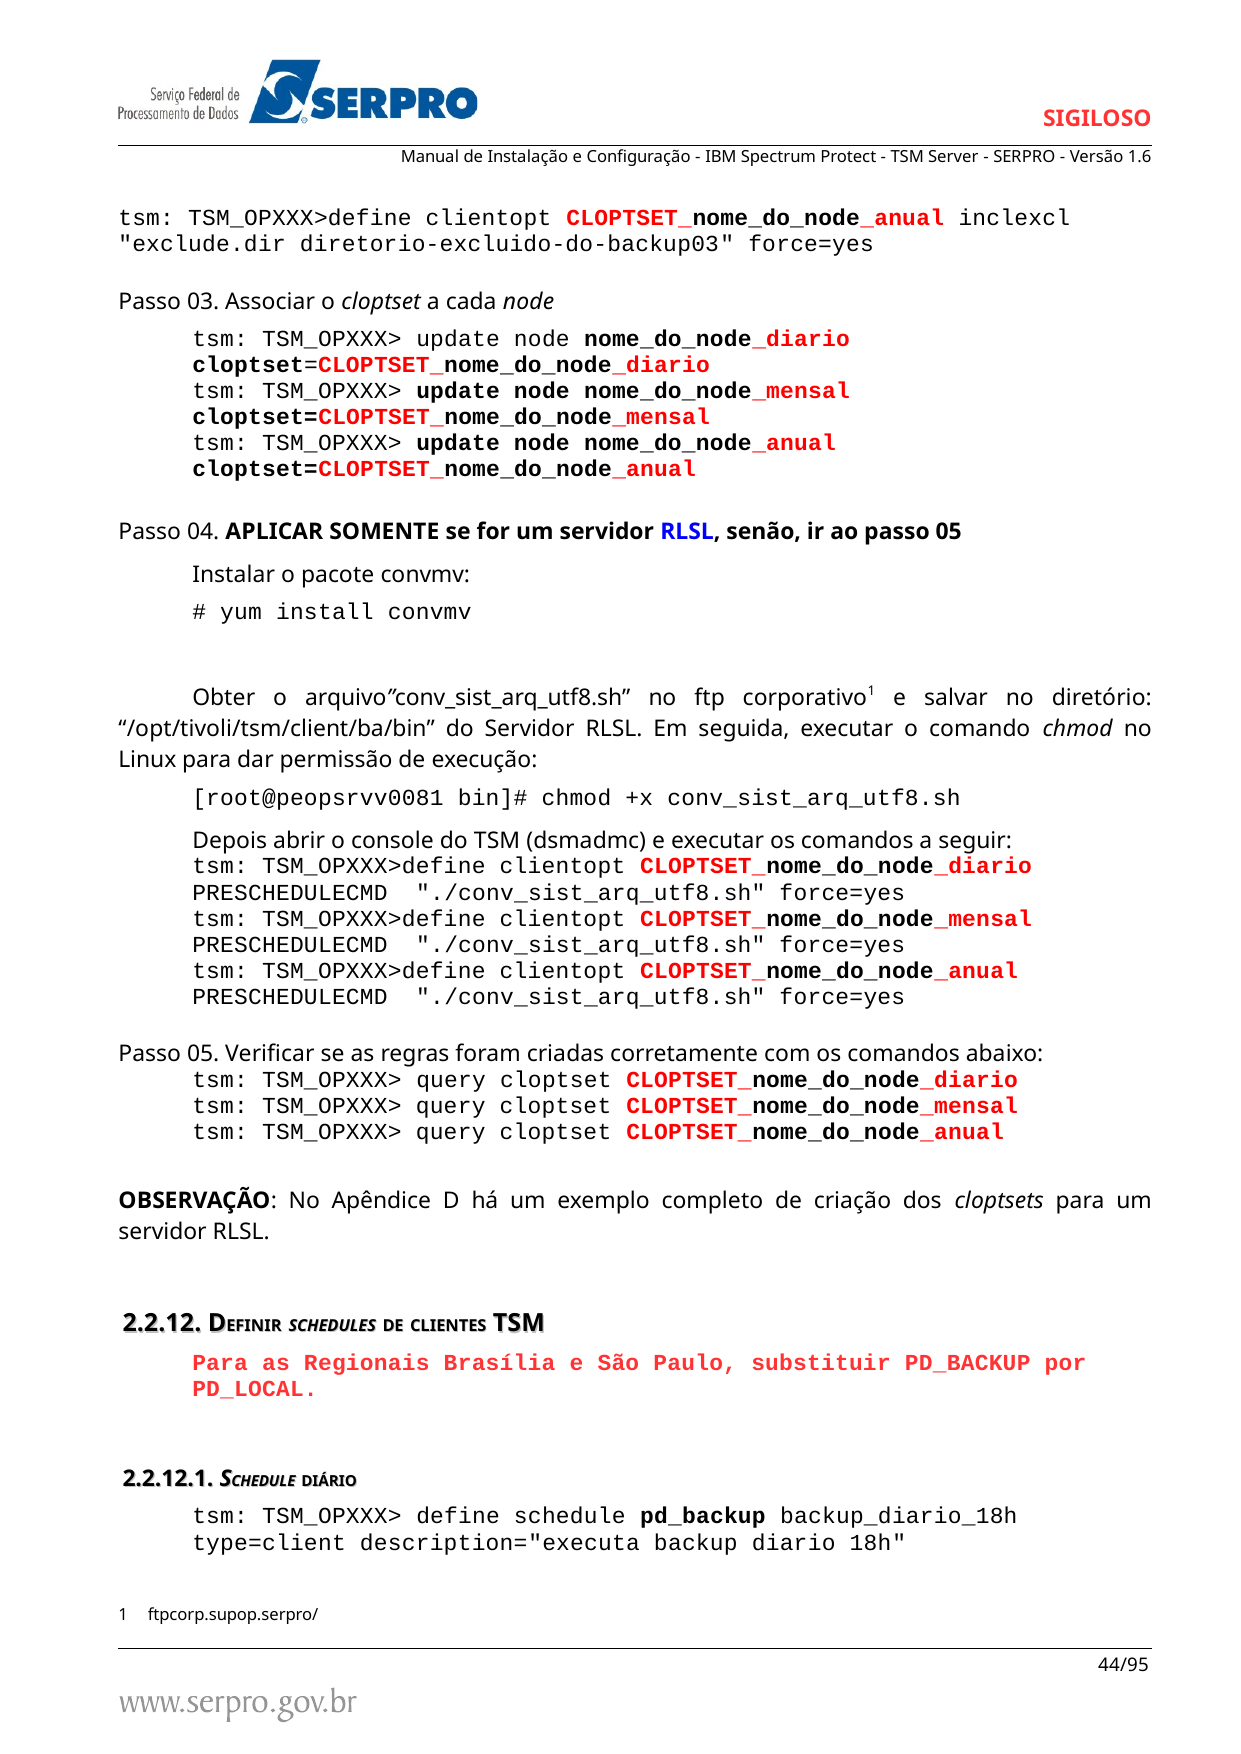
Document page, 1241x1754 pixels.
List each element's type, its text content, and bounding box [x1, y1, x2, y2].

text Instalar o pacote convmv: [118, 558, 1152, 589]
text tsm: TSM_OPXXX>define clientopt CLOPTSET_nome_do_node_mensal PRESCHEDULECMD "./conv_sist_arq_utf8.sh" force=yes [192, 907, 1152, 959]
text tsm: TSM_OPXXX>define clientopt CLOPTSET_nome_do_node_anual PRESCHEDULECMD "./conv_sist_arq_utf8.sh" force=yes [192, 959, 1152, 1011]
text tsm: TSM_OPXXX> update node nome_do_node_anual cloptset=CLOPTSET_nome_do_node_anual [192, 432, 1152, 484]
text [root@peopsrvv0081 bin]# chmod +x conv_sist_arq_utf8.sh [192, 786, 1152, 812]
text OBSERVAÇÃO: No Apêndice D há um exemplo completo de criação dos cloptsets para um servidor RLSL. [118, 1184, 1152, 1246]
picture [118, 59, 478, 124]
text tsm: TSM_OPXXX> query cloptset CLOPTSET_nome_do_node_anual [192, 1120, 1152, 1146]
text # yum install convmv [118, 601, 1152, 627]
text Depois abrir o console do TSM (dsmadmc) e executar os comandos a seguir: [118, 824, 1152, 855]
text tsm: TSM_OPXXX> update node nome_do_node_mensal cloptset=CLOPTSET_nome_do_node_mensal [192, 380, 1152, 432]
text tsm: TSM_OPXXX> query cloptset CLOPTSET_nome_do_node_diario [192, 1068, 1152, 1094]
text tsm: TSM_OPXXX>define clientopt CLOPTSET_nome_do_node_anual inclexcl "exclude.dir diretorio-excluido-do-backup03" force=yes [118, 207, 1152, 259]
text Para as Regionais Brasília e São Paulo, substituir PD_BACKUP por PD_LOCAL. [192, 1351, 1152, 1403]
text Passo 04. APLICAR SOMENTE se for um servidor RLSL, senão, ir ao passo 05 [118, 515, 1152, 546]
text Passo 03. Associar o cloptset a cada node [118, 285, 1152, 316]
text Passo 05. Verificar se as regras foram criadas corretamente com os comandos abaixo: [118, 1037, 1152, 1068]
text tsm: TSM_OPXXX> update node nome_do_node_diario cloptset=CLOPTSET_nome_do_node_diario [192, 328, 1152, 380]
subtitle Schedule diário [118, 1462, 1152, 1493]
text tsm: TSM_OPXXX> define schedule pd_backup backup_diario_18h type=client description="executa backup diario 18h" [192, 1505, 1152, 1557]
text tsm: TSM_OPXXX> query cloptset CLOPTSET_nome_do_node_mensal [192, 1094, 1152, 1120]
subtitle Definir schedules de clientes TSM [118, 1305, 1152, 1339]
text ftpcorp.supop.serpro/ [118, 1603, 1152, 1625]
text tsm: TSM_OPXXX>define clientopt CLOPTSET_nome_do_node_diario PRESCHEDULECMD "./conv_sist_arq_utf8.sh" force=yes [192, 855, 1152, 907]
text Obter o arquivo”conv_sist_arq_utf8.sh” no ftp corporativo e salvar no diretório: “/opt/tivoli/tsm/client/ba/bin” do Servidor RLSL. Em seguida, executar o comando chmod no Linux para dar permissão de execução: [118, 681, 1152, 774]
